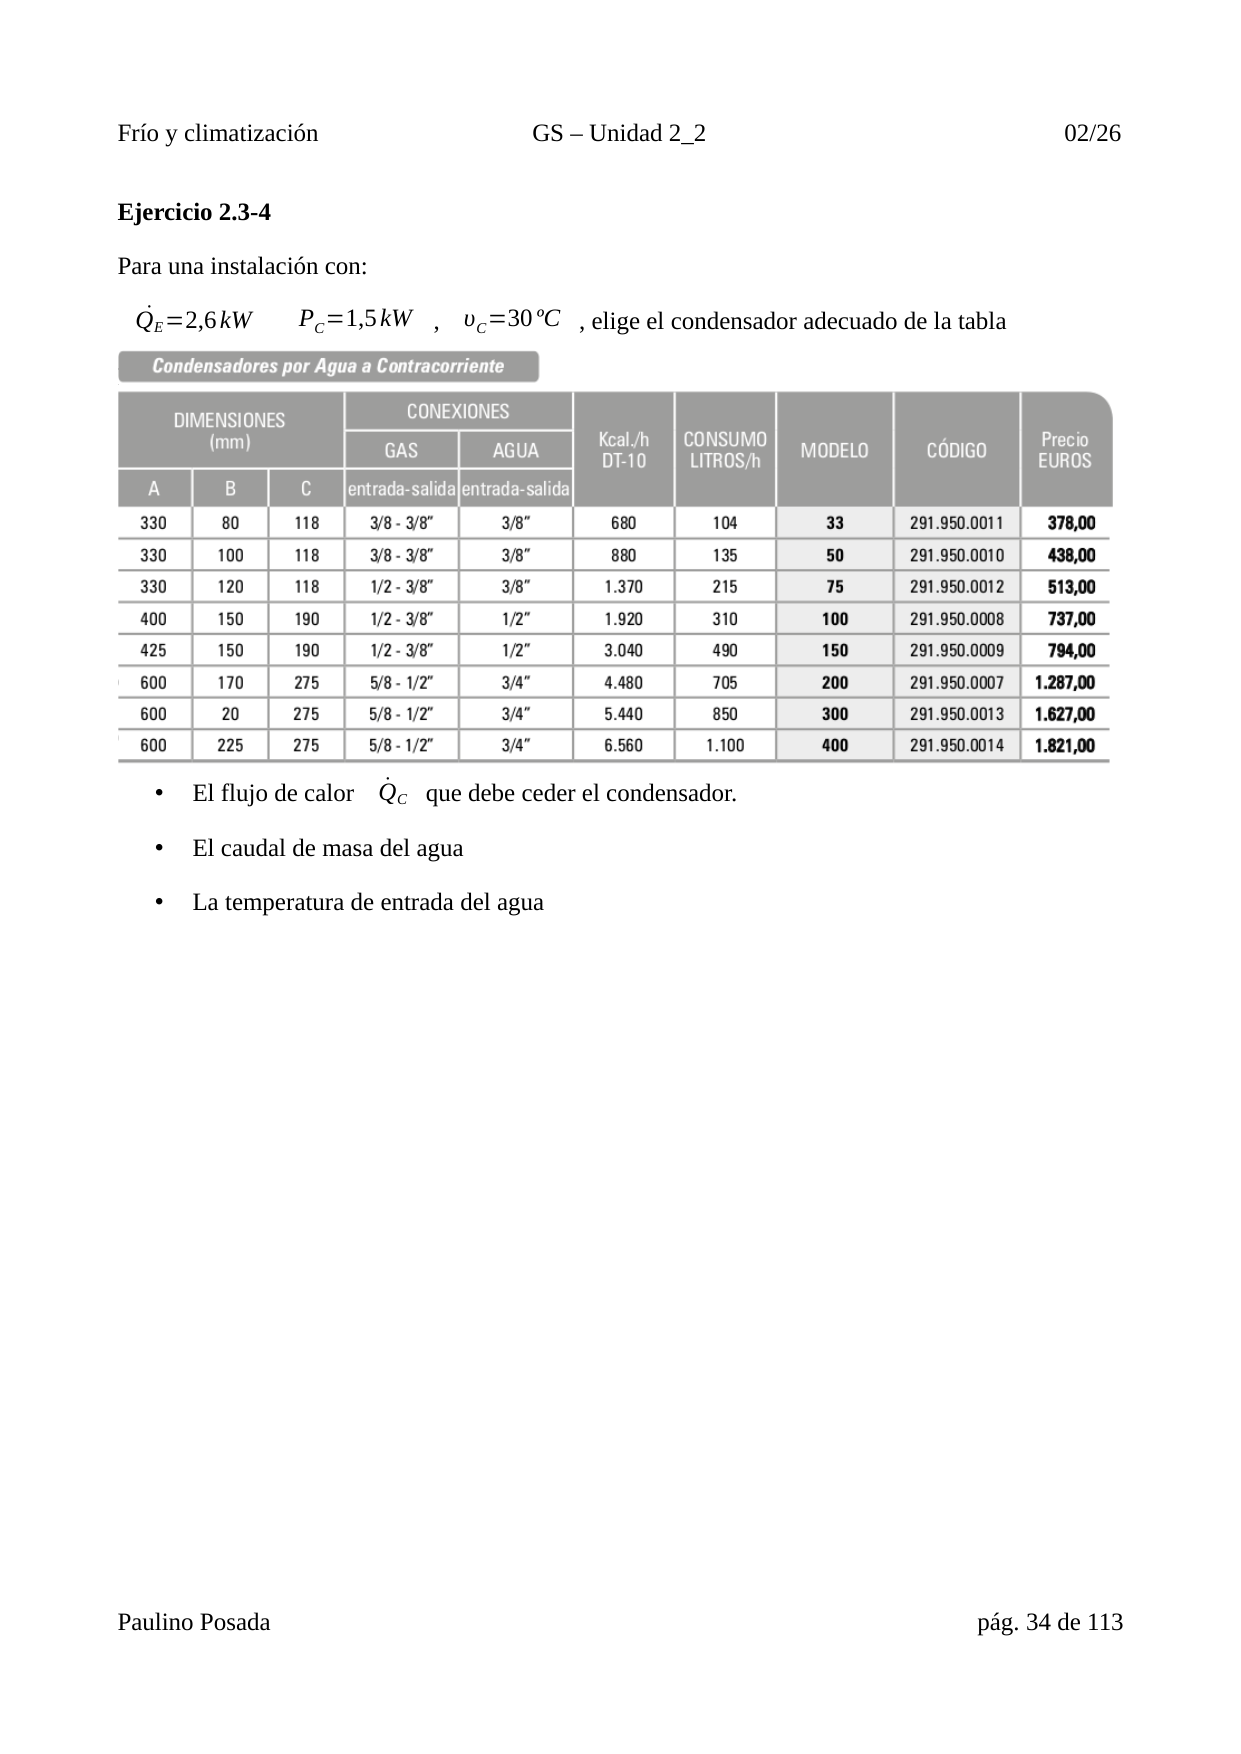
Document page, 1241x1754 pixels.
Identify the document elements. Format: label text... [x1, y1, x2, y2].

text Para una instalación con: [117, 251, 1123, 280]
list El flujo de calor que debe ceder el condensador. [155, 776, 1123, 808]
text , , elige el condensador adecuado de la tabla [117, 305, 1123, 337]
picture [118, 349, 1123, 767]
text Ejercicio 2.3-4 [117, 197, 1123, 226]
list El caudal de masa del agua [155, 833, 1123, 862]
list La temperatura de entrada del agua [155, 887, 1123, 916]
